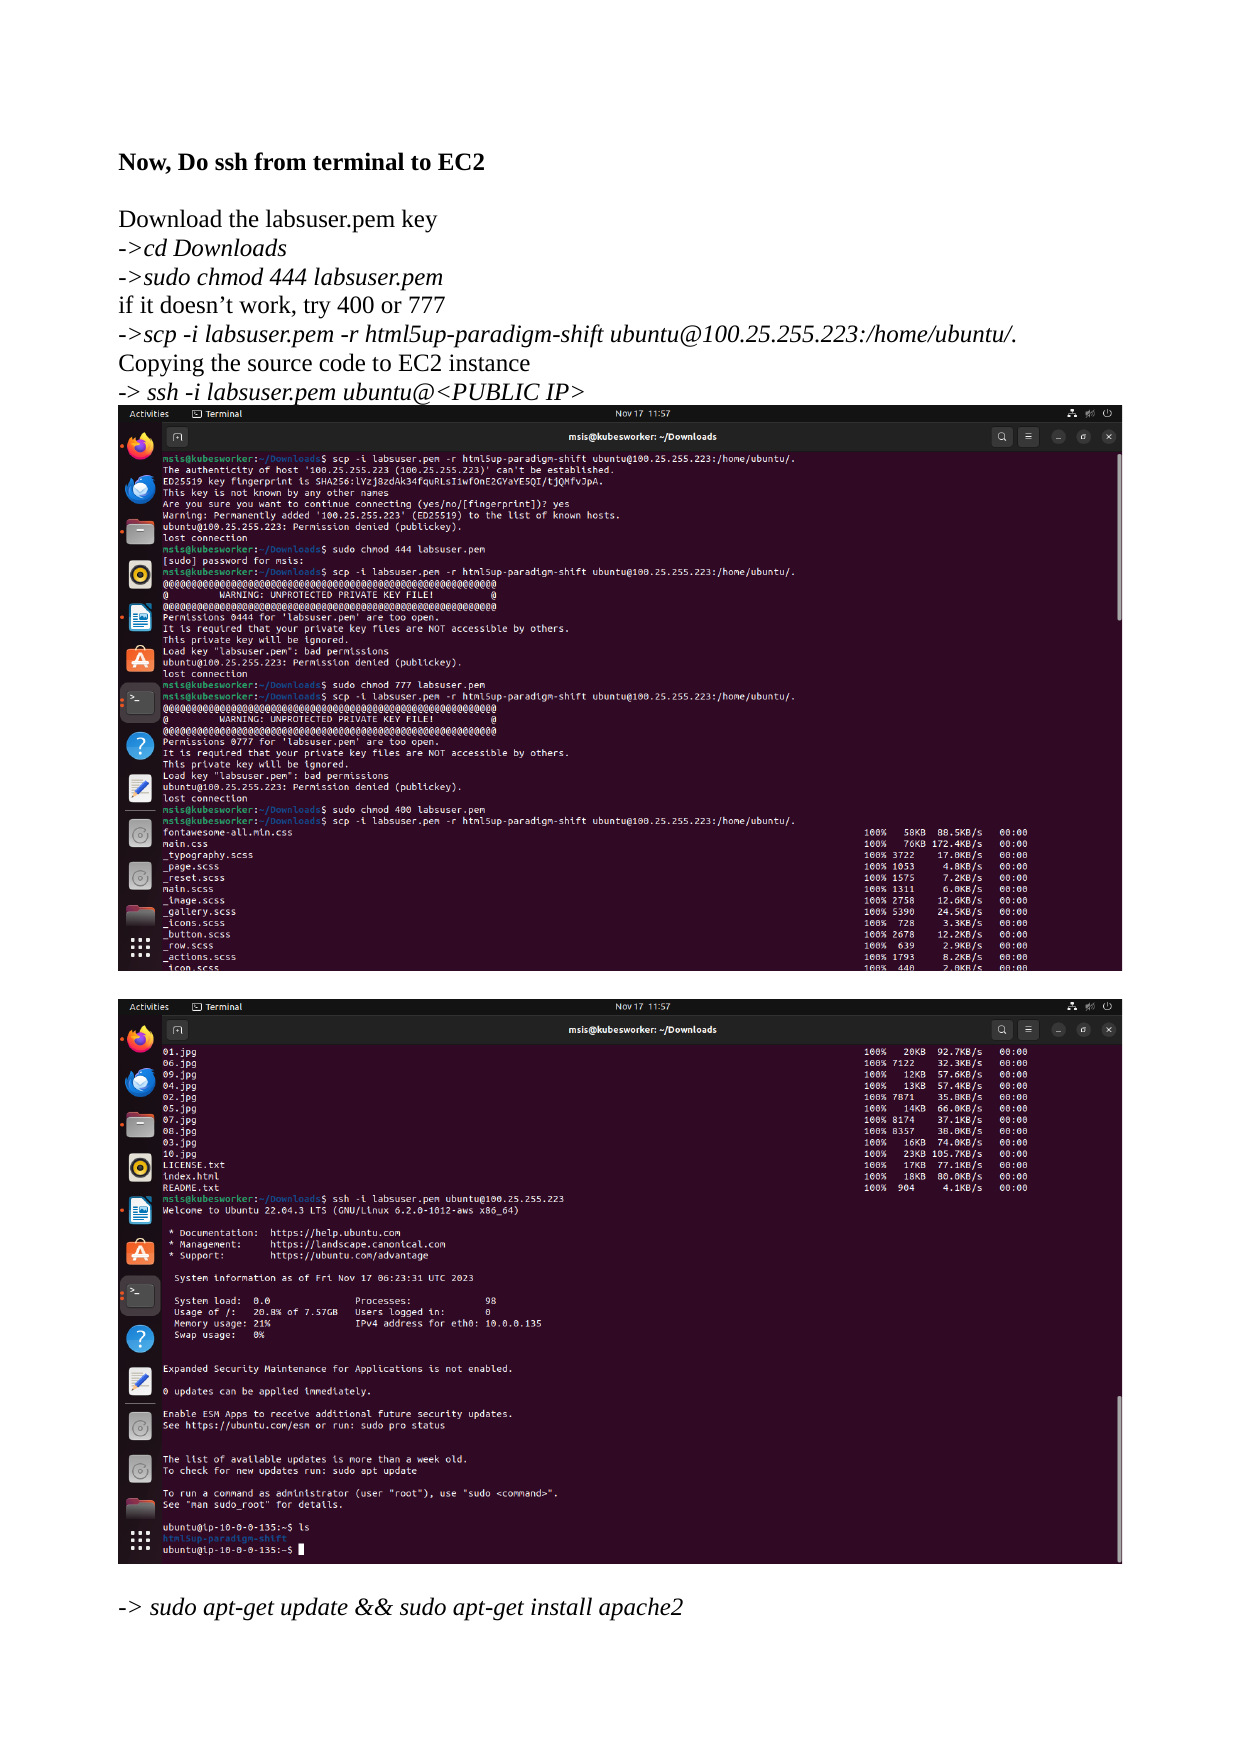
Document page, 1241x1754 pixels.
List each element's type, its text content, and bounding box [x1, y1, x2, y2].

text ->cd Downloads [118, 233, 1122, 262]
text -> sudo apt-get update && sudo apt-get install apache2 [118, 1592, 1122, 1621]
text Copying the source code to EC2 instance [118, 348, 1122, 377]
text Now, Do ssh from terminal to EC2 [118, 147, 1122, 176]
picture [118, 999, 1123, 1564]
text Download the labsuser.pem key [118, 204, 1122, 233]
text ->sudo chmod 444 labsuser.pem [118, 262, 1122, 291]
picture [118, 405, 1123, 971]
text if it doesn’t work, try 400 or 777 [118, 291, 1122, 319]
text -> ssh -i labsuser.pem ubuntu@<PUBLIC IP> [118, 377, 1122, 405]
text ->scp -i labsuser.pem -r html5up-paradigm-shift ubuntu@100.25.255.223:/home/ubuntu/. [118, 319, 1122, 348]
